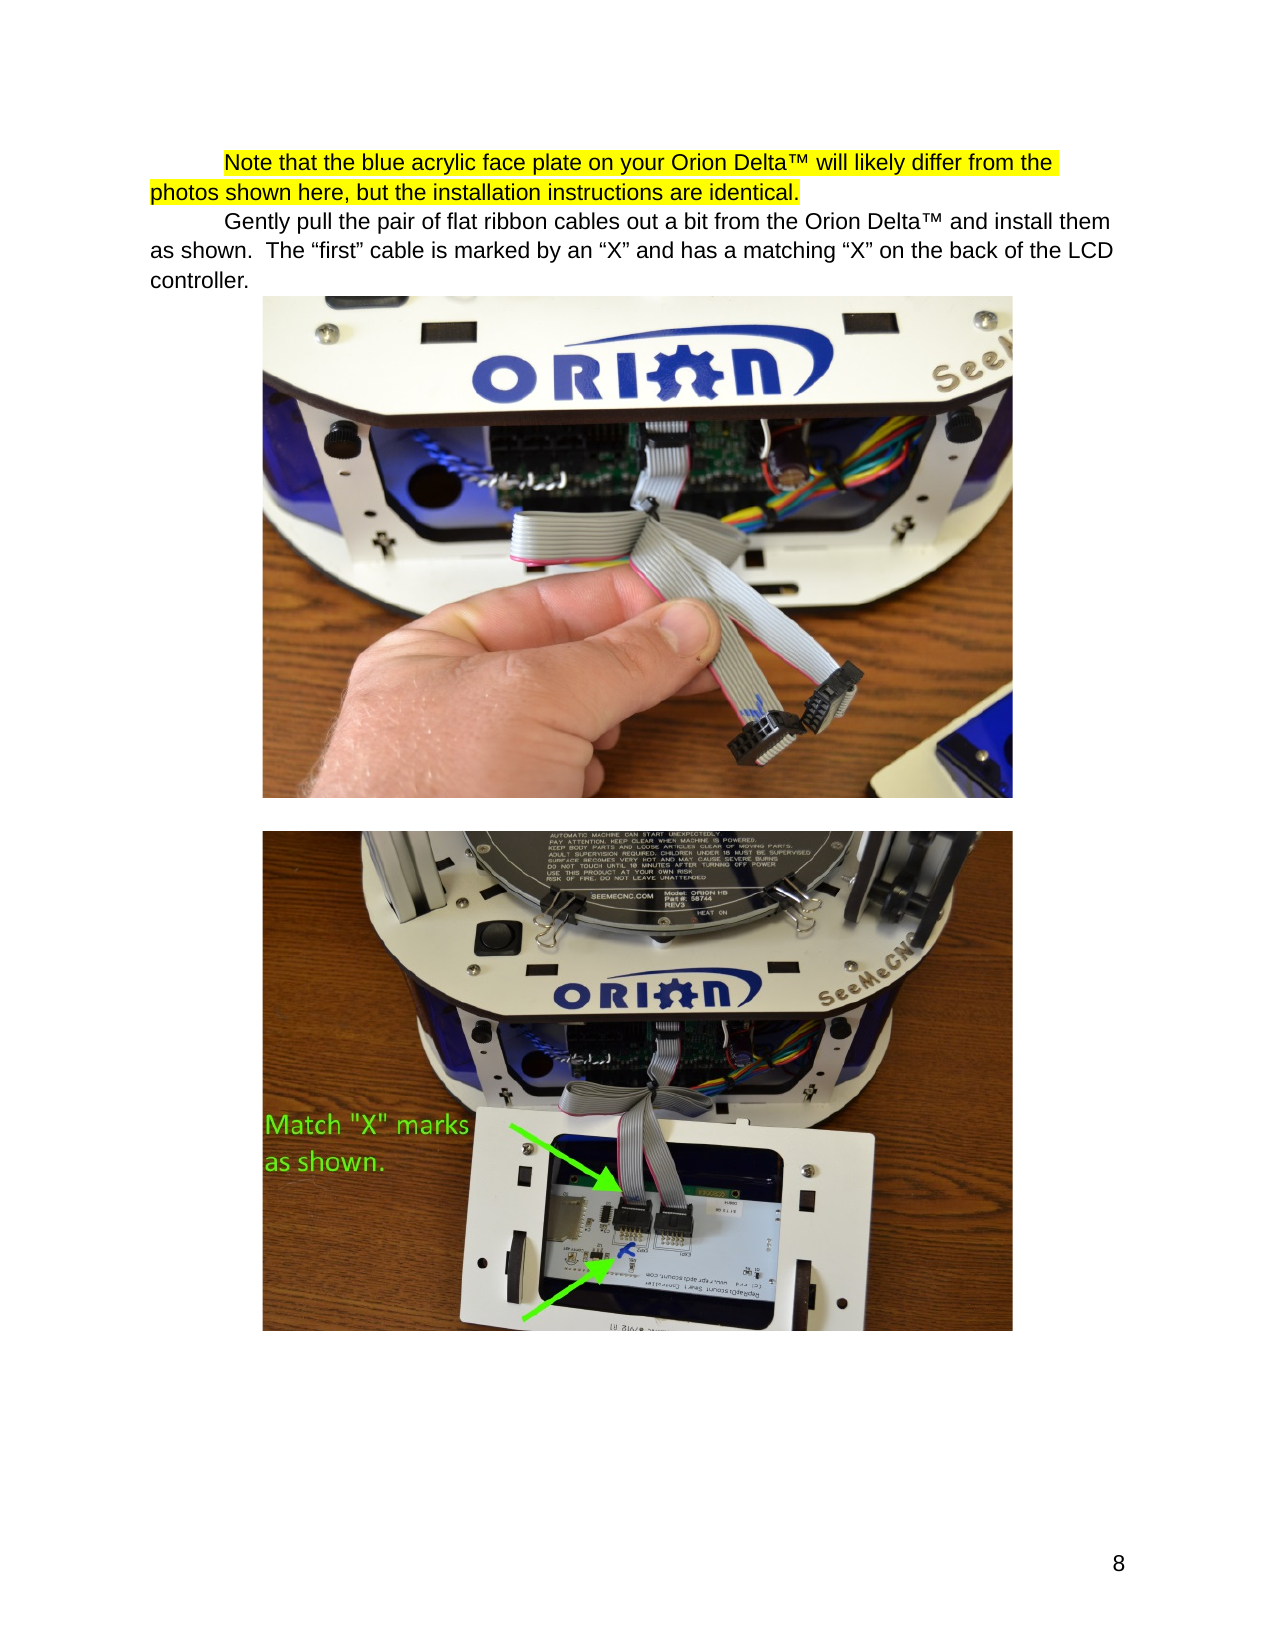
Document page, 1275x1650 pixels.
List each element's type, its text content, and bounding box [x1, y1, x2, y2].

text Note that the blue acrylic face plate on your Orion Delta™ will likely differ from the photos shown here, but the installation instructions are identical. [150, 150, 1125, 205]
picture [262, 296, 1013, 798]
text Gently pull the pair of flat ribbon cables out a bit from the Orion Delta™ and install them as shown. The “first” cable is marked by an “X” and has a matching “X” on the back of the LCD controller. [150, 209, 1125, 293]
picture [262, 831, 1013, 1331]
